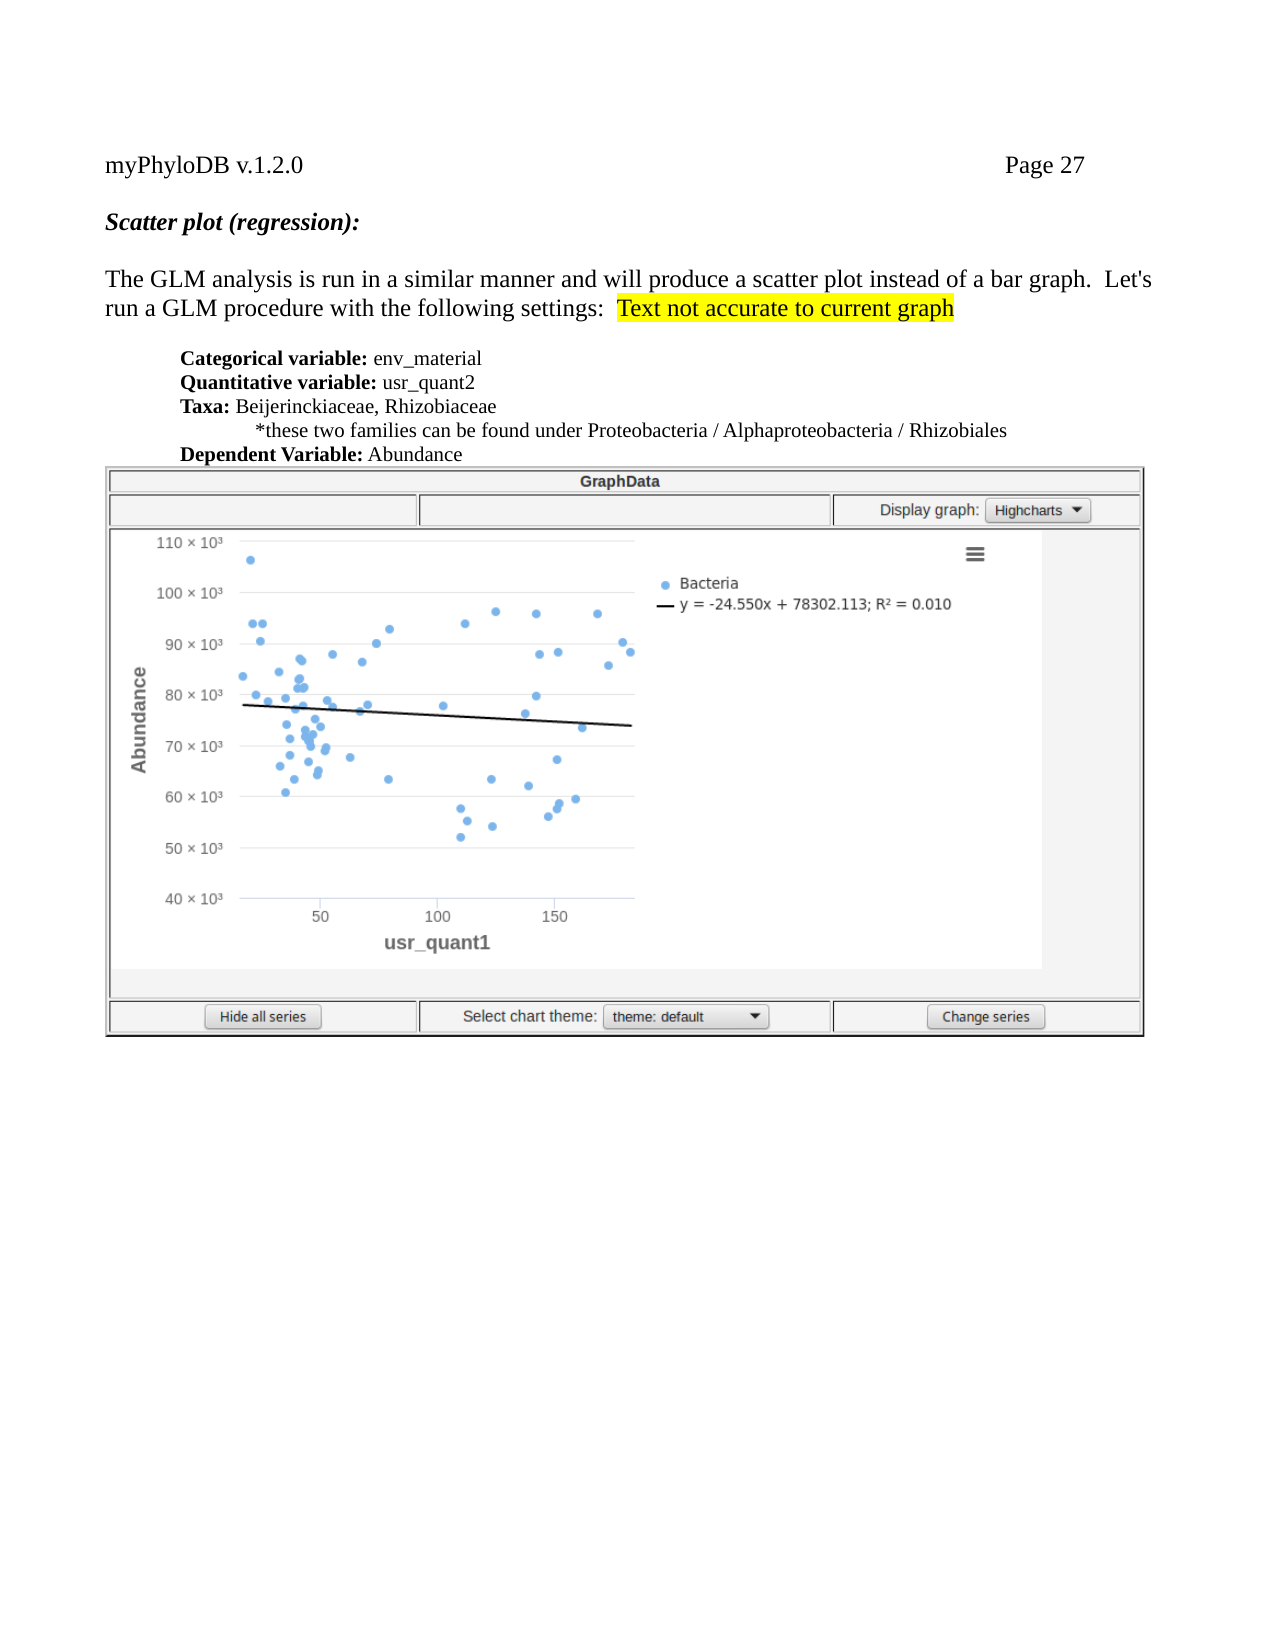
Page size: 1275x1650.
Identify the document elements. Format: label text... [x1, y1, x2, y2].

text Quantitative variable: usr_quant2 [105, 370, 1170, 394]
text Dependent Variable: Abundance [105, 442, 1170, 466]
text Scatter plot (regression): [105, 207, 1170, 236]
text Taxa: Beijerinckiaceae, Rhizobiaceae [105, 394, 1170, 418]
picture [105, 466, 1145, 1037]
text Categorical variable: env_material [105, 346, 1170, 370]
text *these two families can be found under Proteobacteria / Alphaproteobacteria / Rhizobiales [105, 418, 1170, 442]
text The GLM analysis is run in a similar manner and will produce a scatter plot instead of a bar graph. Let's run a GLM procedure with the following settings: Text not accurate to current graph [105, 264, 1170, 322]
